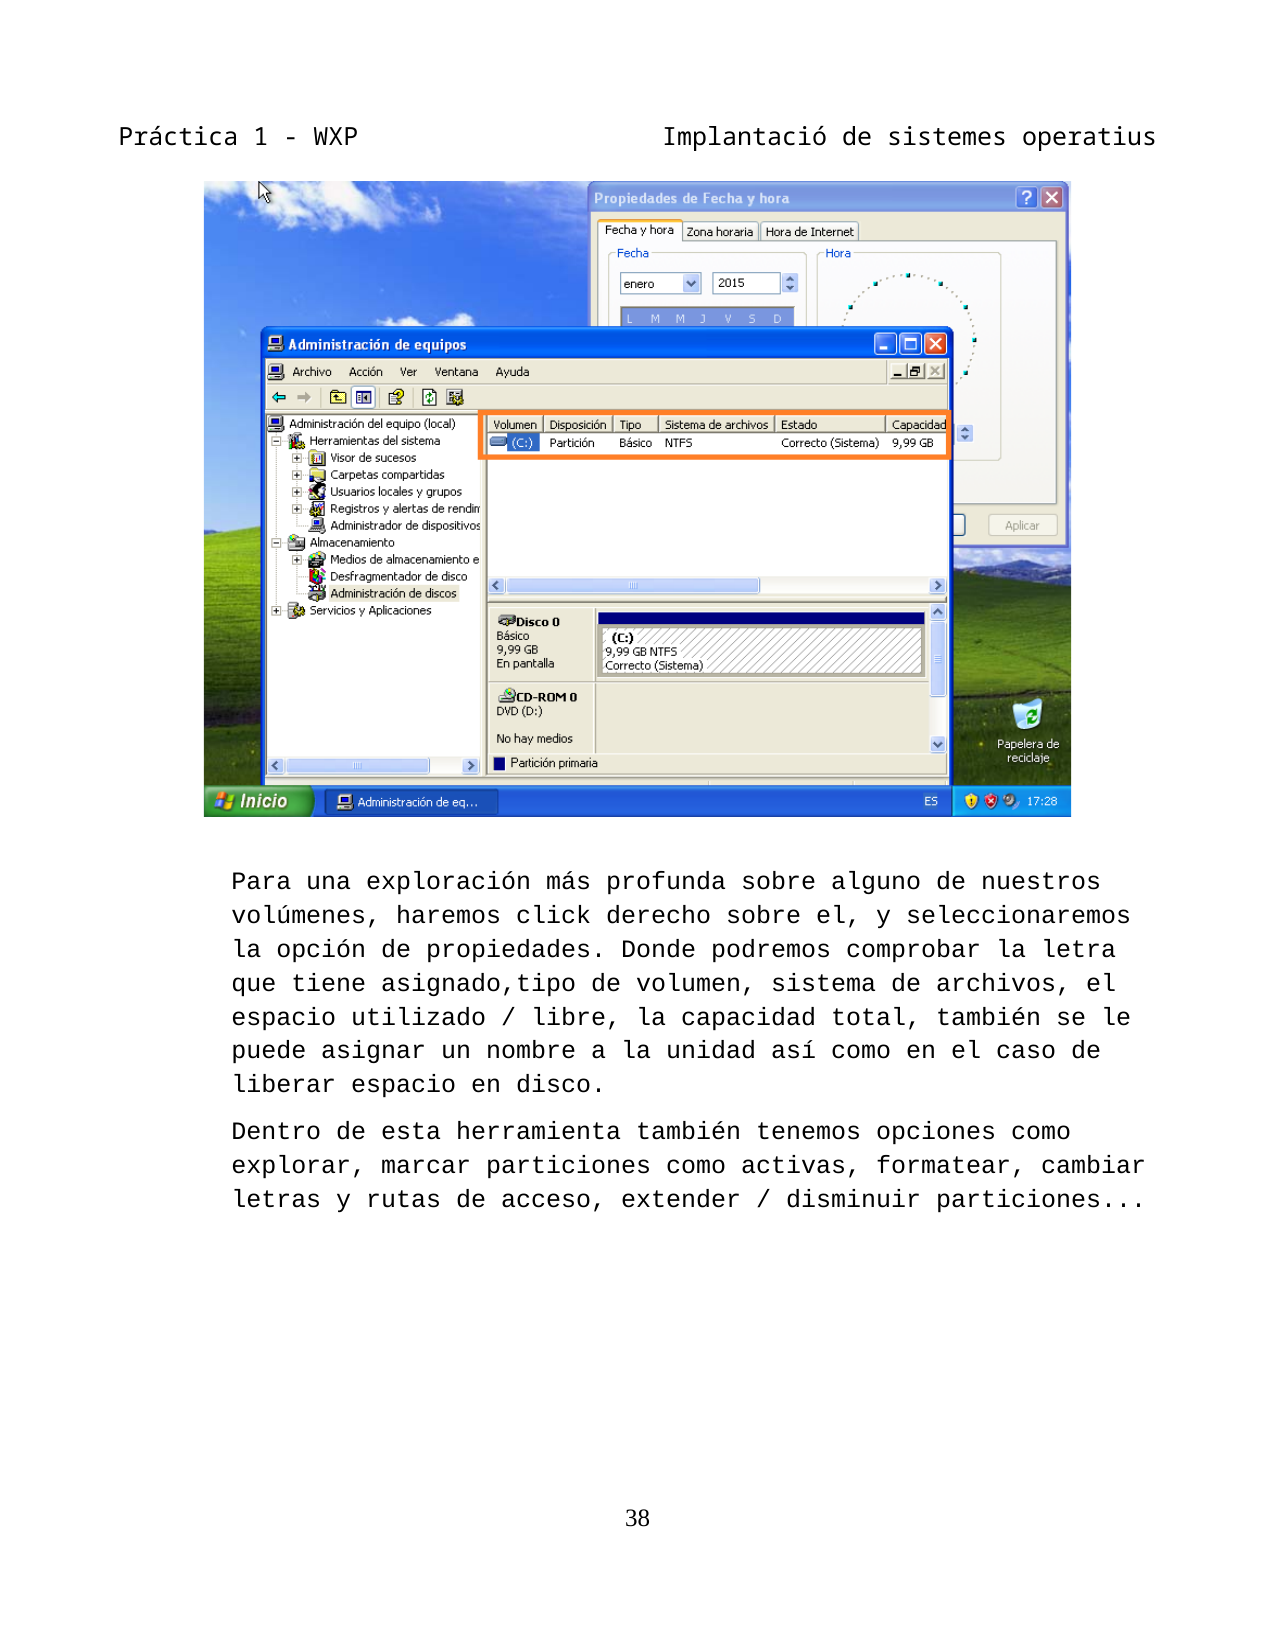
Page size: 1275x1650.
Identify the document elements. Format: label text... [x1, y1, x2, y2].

text Dentro de esta herramienta también tenemos opciones como explorar, marcar particiones como activas, formatear, cambiar letras y rutas de acceso, extender / disminuir particiones... [231, 1118, 1157, 1215]
text Para una exploración más profunda sobre alguno de nuestros volúmenes, haremos click derecho sobre el, y seleccionaremos la opción de propiedades. Donde podremos comprobar la letra que tiene asignado,tipo de volumen, sistema de archivos, el espacio utilizado / libre, la capacidad total, también se le puede asignar un nombre a la unidad así como en el caso de liberar espacio en disco. [231, 868, 1157, 1100]
picture [203, 181, 1072, 817]
